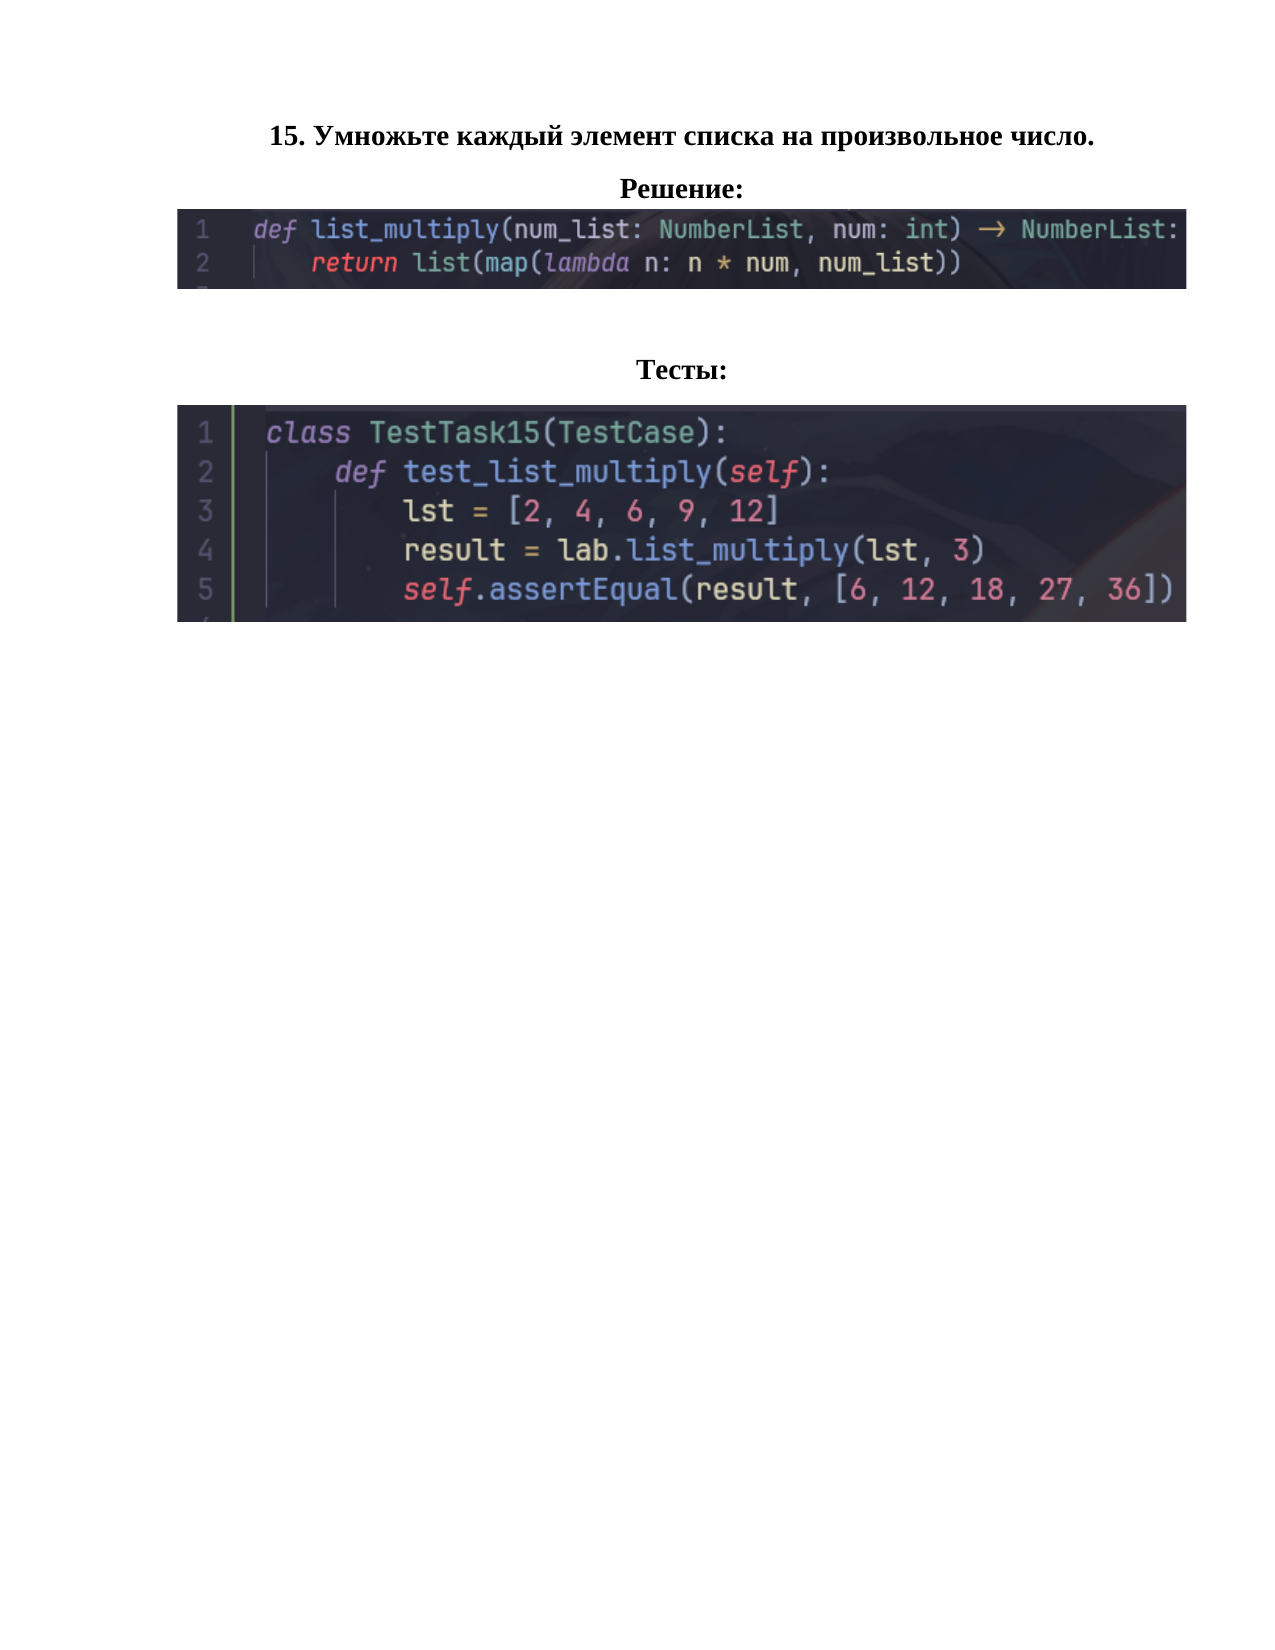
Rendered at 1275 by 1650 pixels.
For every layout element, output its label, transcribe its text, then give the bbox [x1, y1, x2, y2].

picture [177, 405, 1187, 622]
text 15. Умножьте каждый элемент списка на произвольное число. [177, 118, 1186, 152]
picture [177, 209, 1187, 289]
text Тесты: [177, 352, 1186, 385]
text Решение: [177, 171, 1186, 205]
